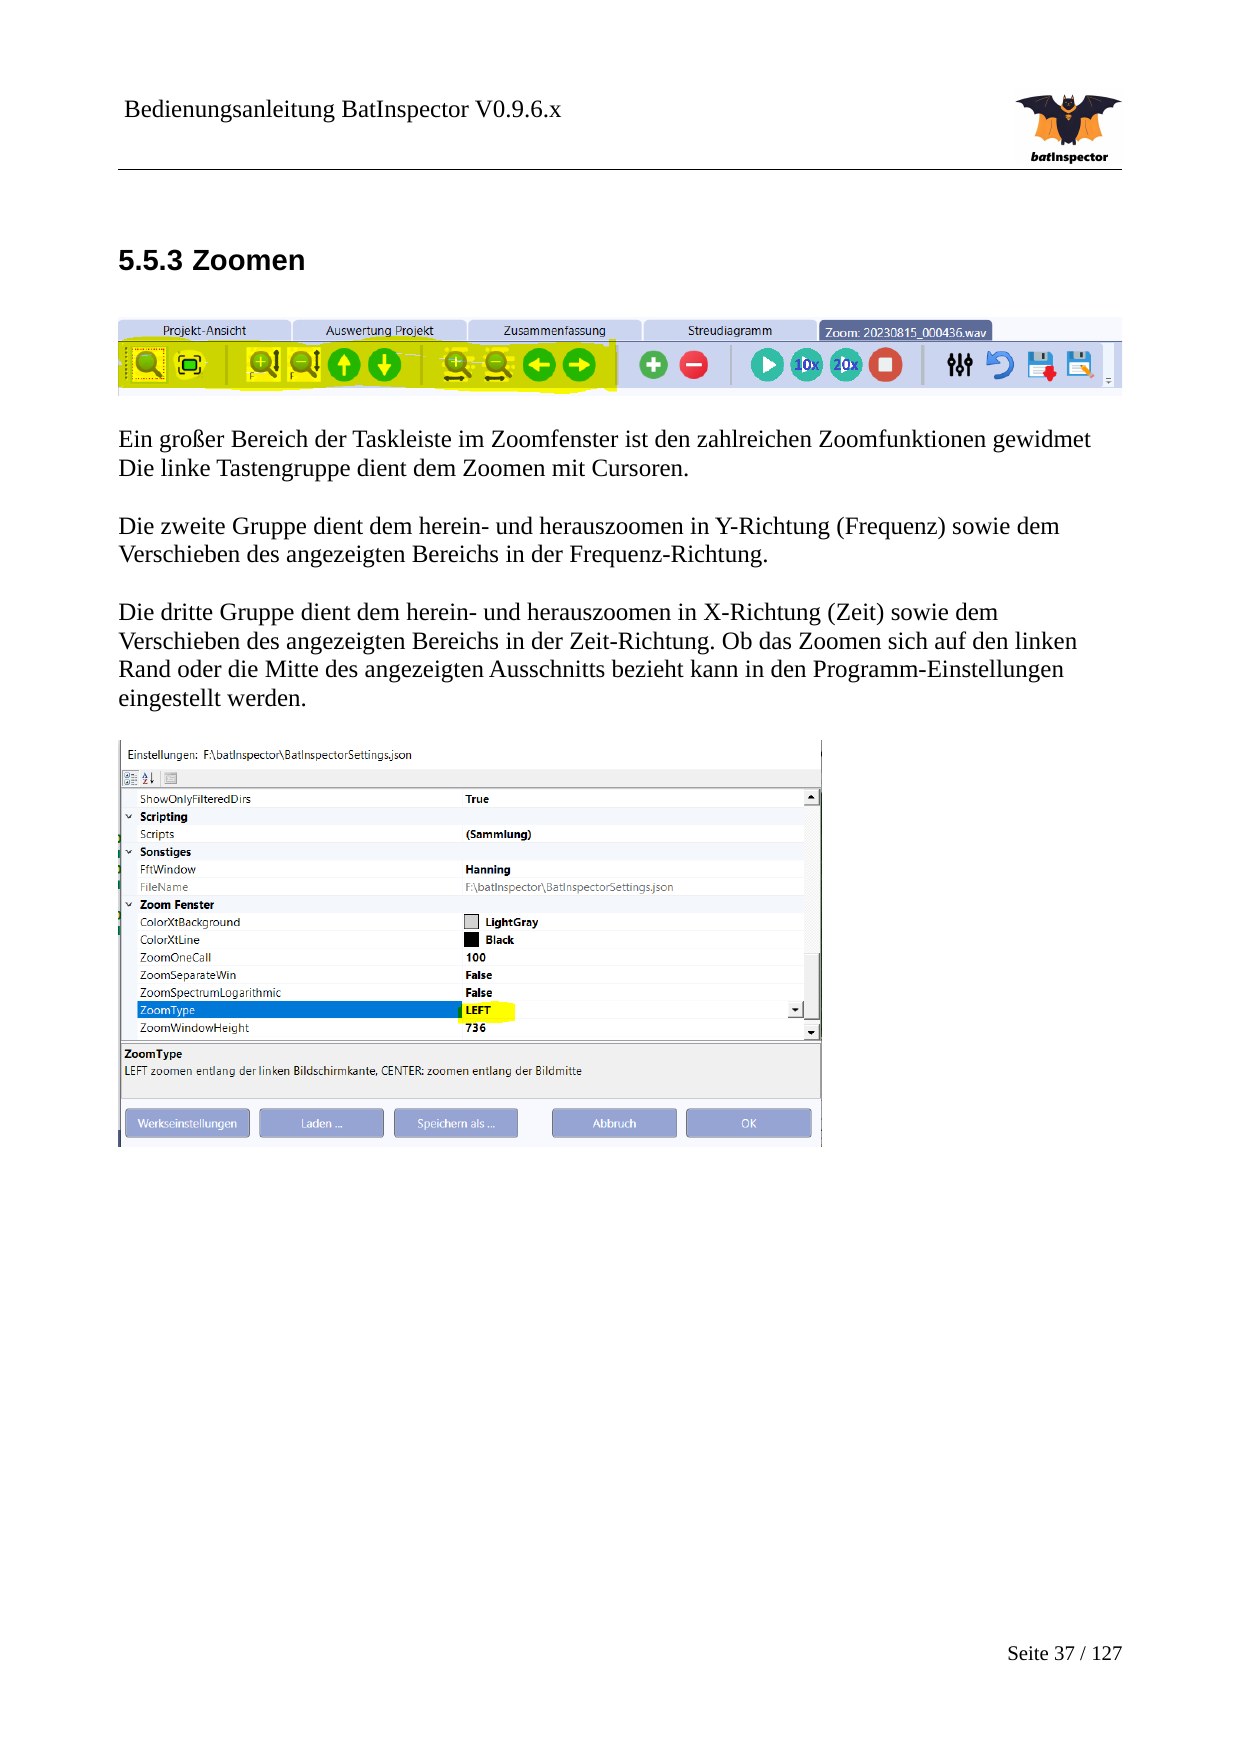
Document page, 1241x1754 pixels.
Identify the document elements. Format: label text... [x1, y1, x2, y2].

subtitle Zoomen [118, 243, 1122, 276]
picture [118, 740, 822, 1147]
text Die dritte Gruppe dient dem herein- und herauszoomen in X-Richtung (Zeit) sowie dem Verschieben des angezeigten Bereichs in der Zeit-Richtung. Ob das Zoomen sich auf den linken Rand oder die Mitte des angezeigten Ausschnitts bezieht kann in den Programm-Einstellungen eingestellt werden. [118, 597, 1122, 712]
picture [1015, 88, 1125, 165]
text Die zweite Gruppe dient dem herein- und herauszoomen in Y-Richtung (Frequenz) sowie dem Verschieben des angezeigten Bereichs in der Frequenz-Richtung. [118, 511, 1122, 568]
text Ein großer Bereich der Taskleiste im Zoomfenster ist den zahlreichen Zoomfunktionen gewidmet [118, 424, 1122, 453]
text Die linke Tastengruppe dient dem Zoomen mit Cursoren. [118, 453, 1122, 482]
picture [118, 317, 1123, 396]
